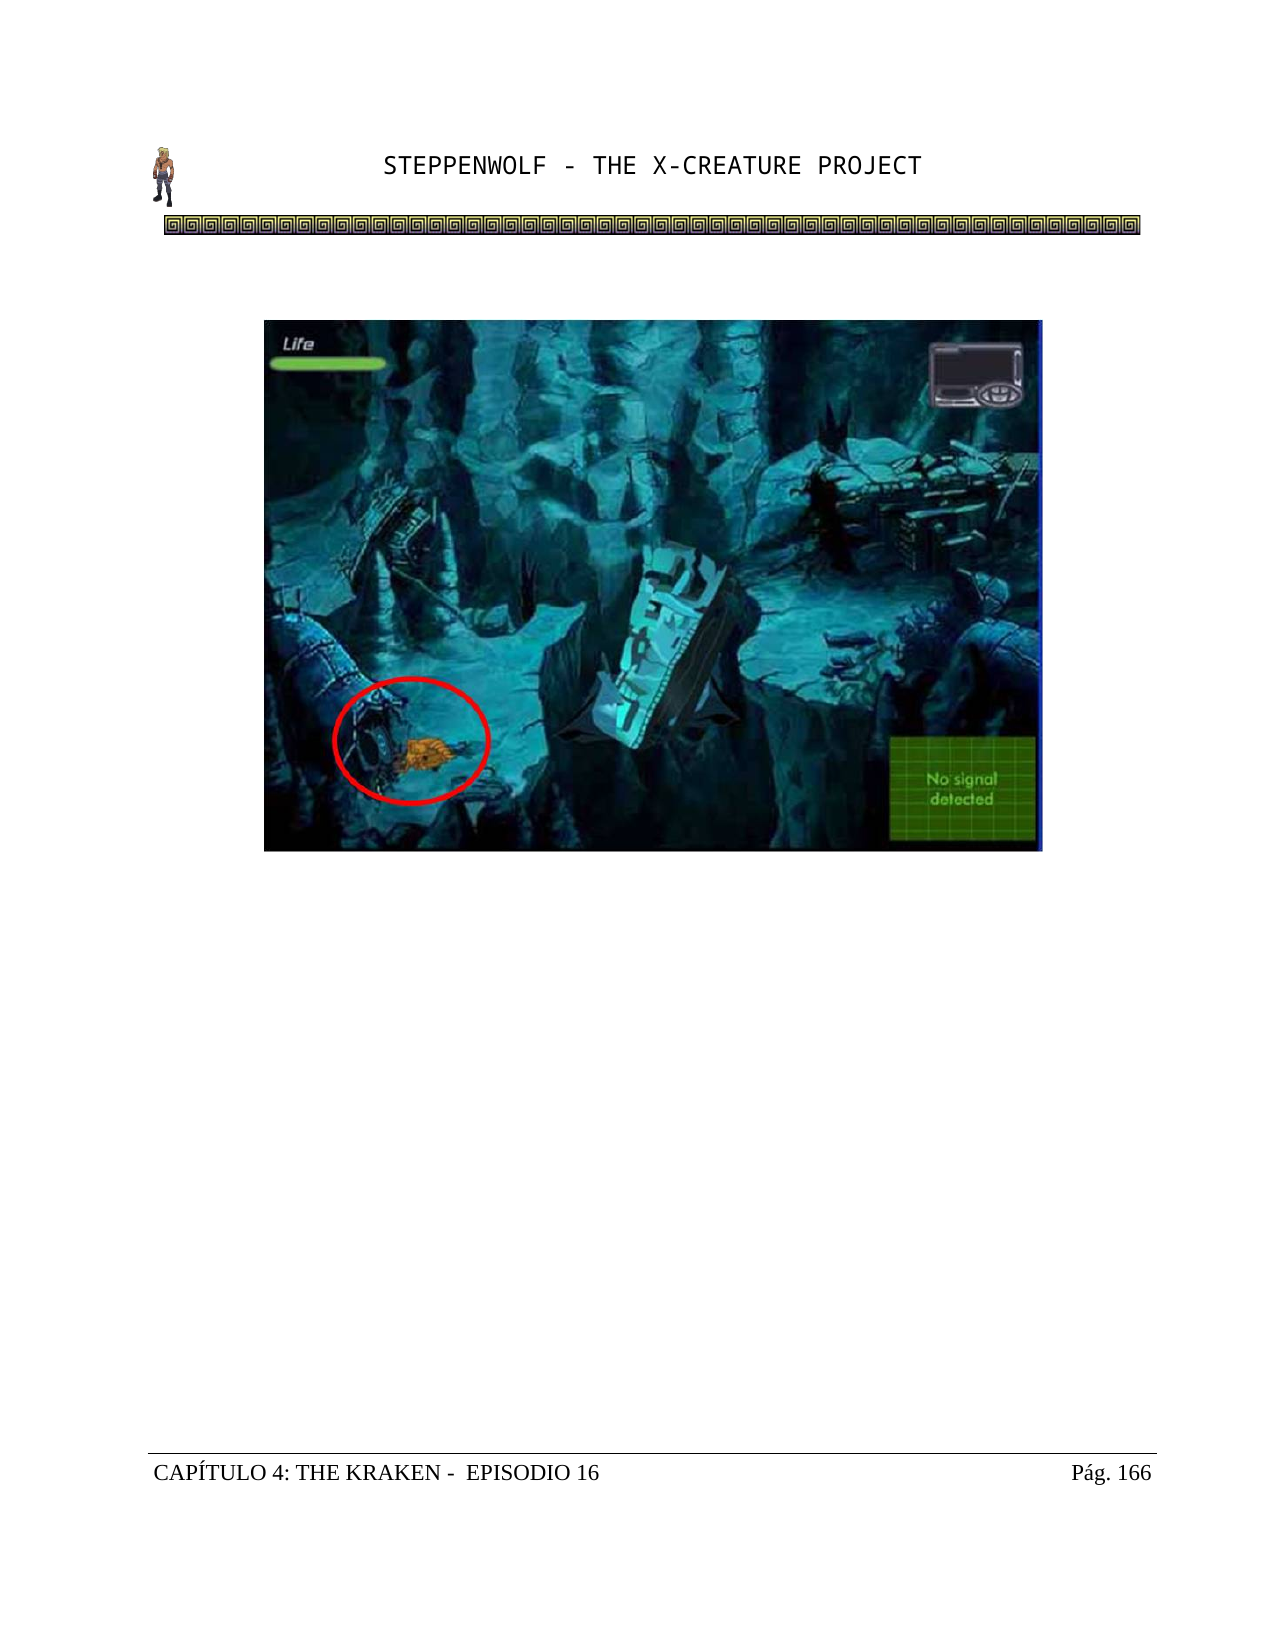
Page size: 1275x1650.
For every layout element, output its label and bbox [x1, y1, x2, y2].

picture [147, 147, 181, 207]
picture [263, 319, 1043, 852]
picture [164, 215, 1141, 235]
